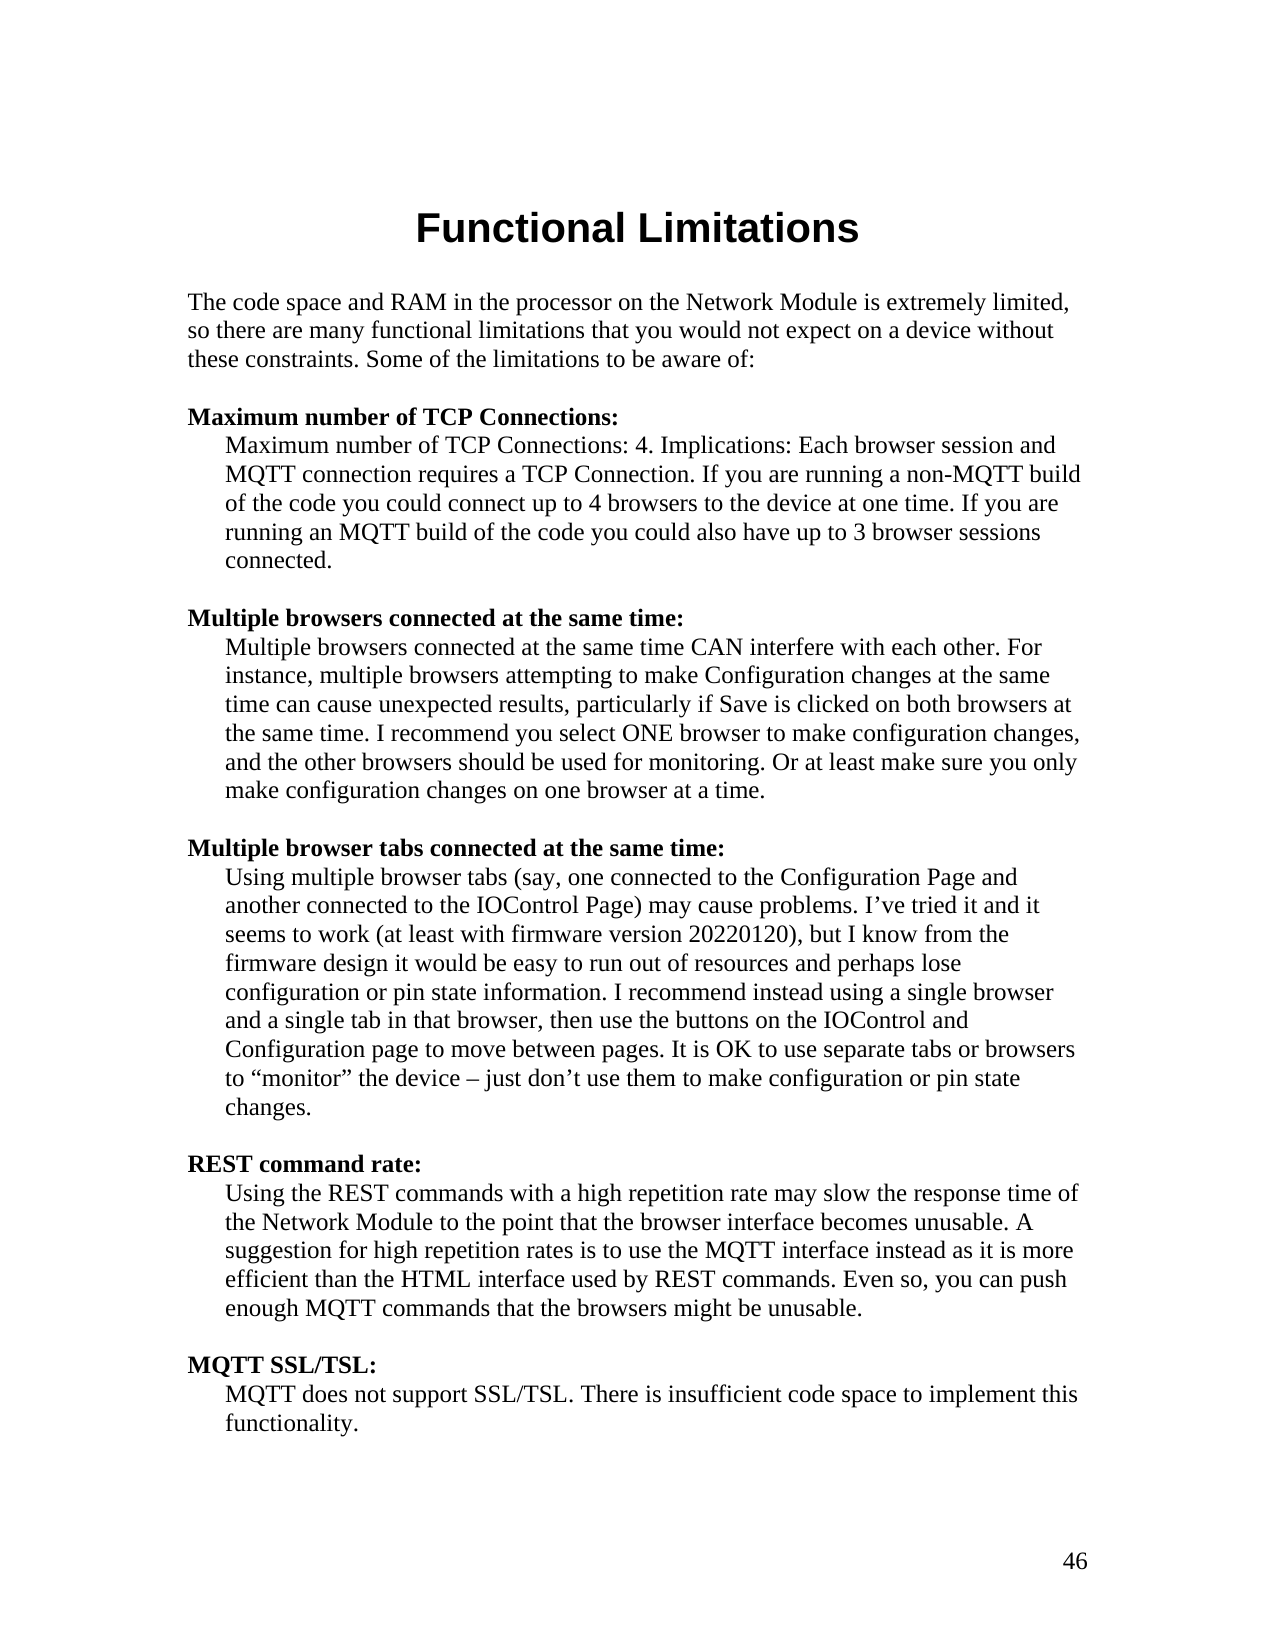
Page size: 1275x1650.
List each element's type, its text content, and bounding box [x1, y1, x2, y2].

text Multiple browsers connected at the same time CAN interfere with each other. For instance, multiple browsers attempting to make Configuration changes at the same time can cause unexpected results, particularly if Save is clicked on both browsers at the same time. I recommend you select ONE browser to make configuration changes, and the other browsers should be used for monitoring. Or at least make sure you only make configuration changes on one browser at a time. [225, 632, 1087, 804]
text MQTT does not support SSL/TSL. There is insufficient code space to implement this functionality. [225, 1379, 1087, 1437]
text Using multiple browser tabs (say, one connected to the Configuration Page and another connected to the IOControl Page) may cause problems. I’ve tried it and it seems to work (at least with firmware version 20220120), but I know from the firmware design it would be easy to run out of resources and perhaps lose configuration or pin state information. I recommend instead using a single browser and a single tab in that browser, then use the buttons on the IOControl and Configuration page to move between pages. It is OK to use separate tabs or browsers to “monitor” the device – just don’t use them to make configuration or pin state changes. [225, 862, 1087, 1120]
text Multiple browsers connected at the same time: [187, 603, 1087, 632]
text REST command rate: [187, 1149, 1087, 1178]
text Using the REST commands with a high repetition rate may slow the response time of the Network Module to the point that the browser interface becomes unusable. A suggestion for high repetition rates is to use the MQTT interface instead as it is more efficient than the HTML interface used by REST commands. Even so, you can push enough MQTT commands that the browsers might be unusable. [225, 1178, 1087, 1322]
text Maximum number of TCP Connections: [187, 402, 1087, 430]
text The code space and RAM in the processor on the Network Module is extremely limited, so there are many functional limitations that you would not expect on a device without these constraints. Some of the limitations to be aware of: [187, 287, 1087, 373]
text Multiple browser tabs connected at the same time: [187, 833, 1087, 862]
subtitle Functional Limitations [187, 204, 1087, 252]
text Maximum number of TCP Connections: 4. Implications: Each browser session and MQTT connection requires a TCP Connection. If you are running a non-MQTT build of the code you could connect up to 4 browsers to the device at one time. If you are running an MQTT build of the code you could also have up to 3 browser sessions connected. [225, 430, 1087, 574]
text MQTT SSL/TSL: [187, 1350, 1087, 1379]
